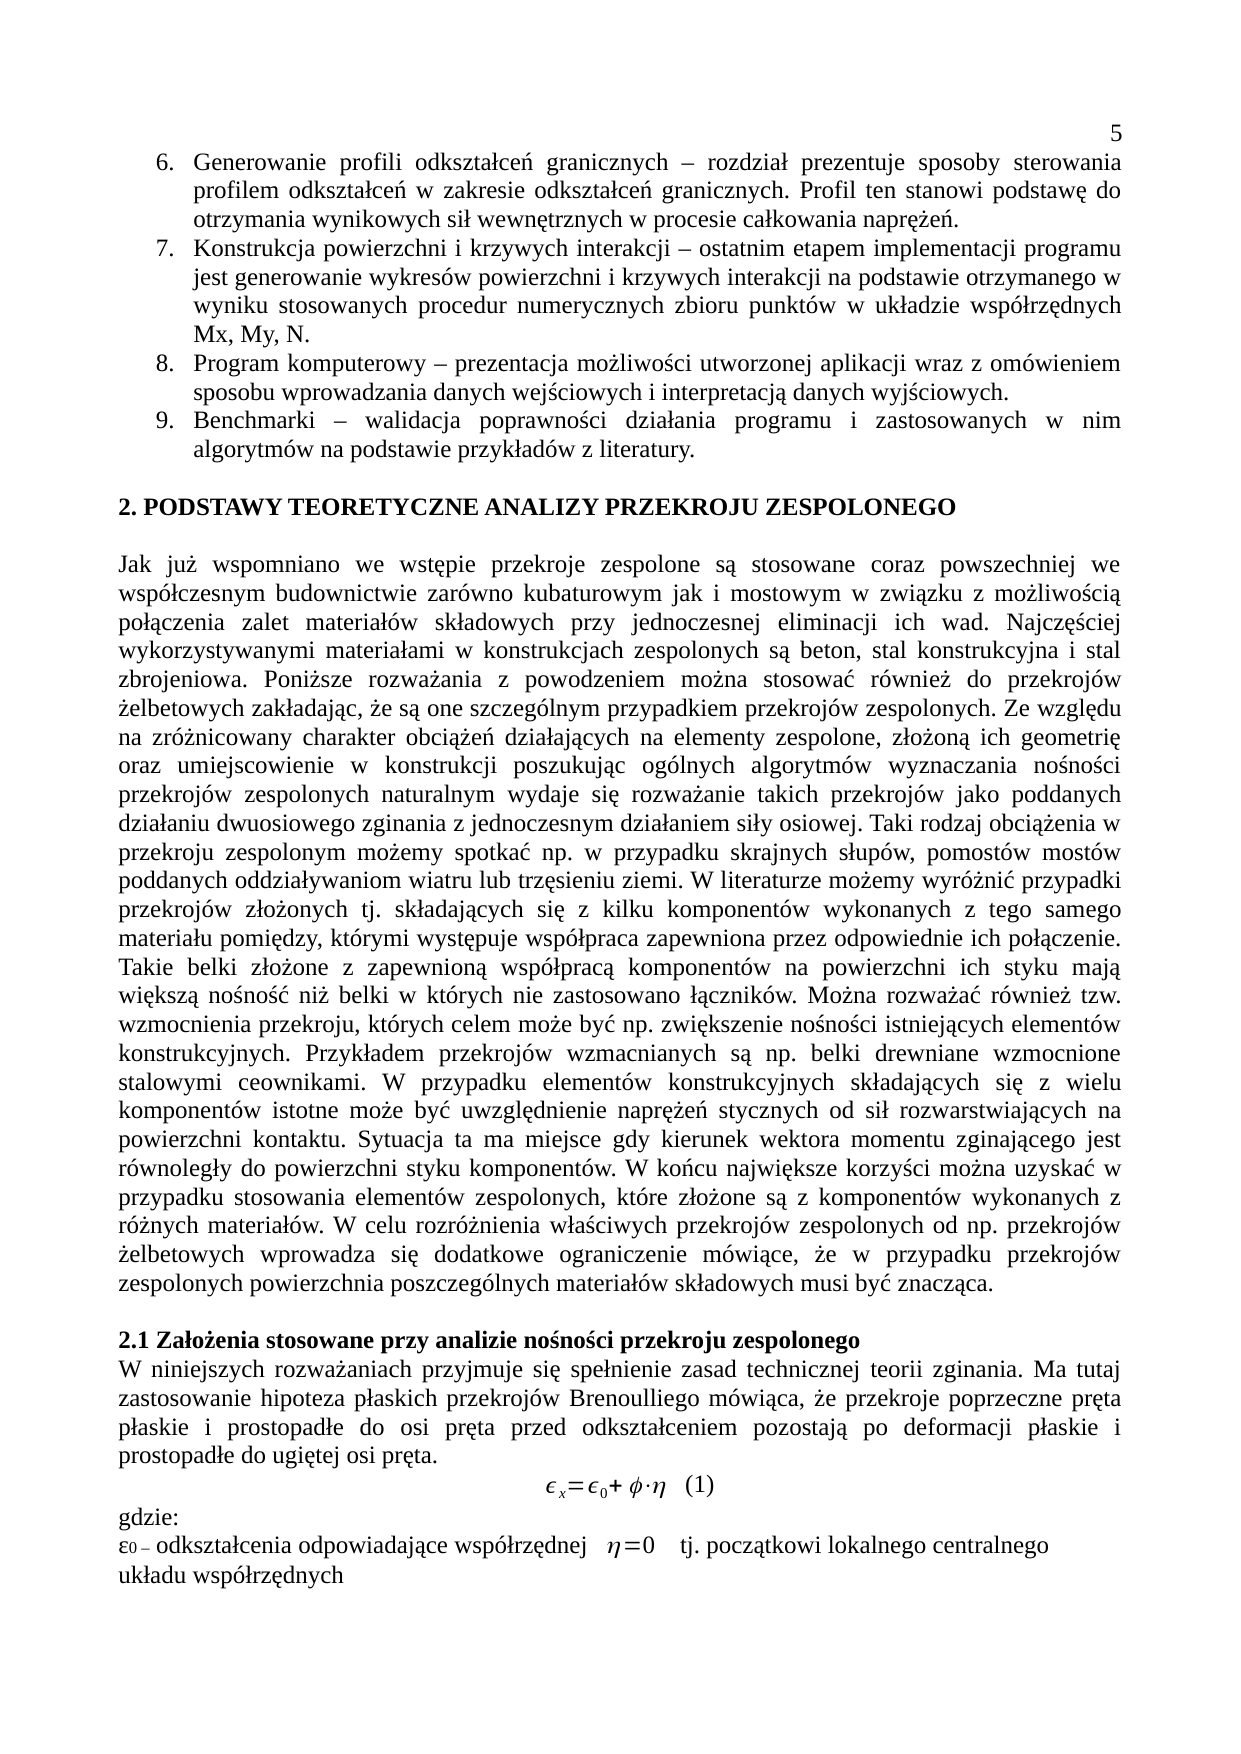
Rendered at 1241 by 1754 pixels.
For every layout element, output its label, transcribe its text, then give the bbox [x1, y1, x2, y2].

text W niniejszych rozważaniach przyjmuje się spełnienie zasad technicznej teorii zginania. Ma tutaj zastosowanie hipoteza płaskich przekrojów Brenoulliego mówiąca, że przekroje poprzeczne pręta płaskie i prostopadłe do osi pręta przed odkształceniem pozostają po deformacji płaskie i prostopadłe do ugiętej osi pręta. [118, 1354, 1122, 1469]
list Program komputerowy – prezentacja możliwości utworzonej aplikacji wraz z omówieniem sposobu wprowadzania danych wejściowych i interpretacją danych wyjściowych. [156, 348, 1122, 406]
text gdzie: [118, 1502, 1122, 1531]
list Generowanie profili odkształceń granicznych – rozdział prezentuje sposoby sterowania profilem odkształceń w zakresie odkształceń granicznych. Profil ten stanowi podstawę do otrzymania wynikowych sił wewnętrznych w procesie całkowania naprężeń. [156, 147, 1122, 233]
list 5 [156, 118, 1122, 147]
list Konstrukcja powierzchni i krzywych interakcji – ostatnim etapem implementacji programu jest generowanie wykresów powierzchni i krzywych interakcji na podstawie otrzymanego w wyniku stosowanych procedur numerycznych zbioru punktów w układzie współrzędnych Mx, My, N. [156, 233, 1122, 348]
list Benchmarki – walidacja poprawności działania programu i zastosowanych w nim algorytmów na podstawie przykładów z literatury. [156, 406, 1122, 463]
text 2. PODSTAWY TEORETYCZNE ANALIZY PRZEKROJU ZESPOLONEGO [118, 492, 1122, 521]
text 2.1 Założenia stosowane przy analizie nośności przekroju zespolonego [118, 1326, 1122, 1354]
text Jak już wspomniano we wstępie przekroje zespolone są stosowane coraz powszechniej we współczesnym budownictwie zarówno kubaturowym jak i mostowym w związku z możliwością połączenia zalet materiałów składowych przy jednoczesnej eliminacji ich wad. Najczęściej wykorzystywanymi materiałami w konstrukcjach zespolonych są beton, stal konstrukcyjna i stal zbrojeniowa. Poniższe rozważania z powodzeniem można stosować również do przekrojów żelbetowych zakładając, że są one szczególnym przypadkiem przekrojów zespolonych. Ze względu na zróżnicowany charakter obciążeń działających na elementy zespolone, złożoną ich geometrię oraz umiejscowienie w konstrukcji poszukując ogólnych algorytmów wyznaczania nośności przekrojów zespolonych naturalnym wydaje się rozważanie takich przekrojów jako poddanych działaniu dwuosiowego zginania z jednoczesnym działaniem siły osiowej. Taki rodzaj obciążenia w przekroju zespolonym możemy spotkać np. w przypadku skrajnych słupów, pomostów mostów poddanych oddziaływaniom wiatru lub trzęsieniu ziemi. W literaturze możemy wyróżnić przypadki przekrojów złożonych tj. składających się z kilku komponentów wykonanych z tego samego materiału pomiędzy, którymi występuje współpraca zapewniona przez odpowiednie ich połączenie. Takie belki złożone z zapewnioną współpracą komponentów na powierzchni ich styku mają większą nośność niż belki w których nie zastosowano łączników. Można rozważać również tzw. wzmocnienia przekroju, których celem może być np. zwiększenie nośności istniejących elementów konstrukcyjnych. Przykładem przekrojów wzmacnianych są np. belki drewniane wzmocnione stalowymi ceownikami. W przypadku elementów konstrukcyjnych składających się z wielu komponentów istotne może być uwzględnienie naprężeń stycznych od sił rozwarstwiających na powierzchni kontaktu. Sytuacja ta ma miejsce gdy kierunek wektora momentu zginającego jest równoległy do powierzchni styku komponentów. W końcu największe korzyści można uzyskać w przypadku stosowania elementów zespolonych, które złożone są z komponentów wykonanych z różnych materiałów. W celu rozróżnienia właściwych przekrojów zespolonych od np. przekrojów żelbetowych wprowadza się dodatkowe ograniczenie mówiące, że w przypadku przekrojów zespolonych powierzchnia poszczególnych materiałów składowych musi być znacząca. [118, 549, 1122, 1297]
text ε0 – odkształcenia odpowiadające współrzędnej tj. początkowi lokalnego centralnego układu współrzędnych [118, 1531, 1122, 1589]
text (1) [118, 1469, 1122, 1502]
